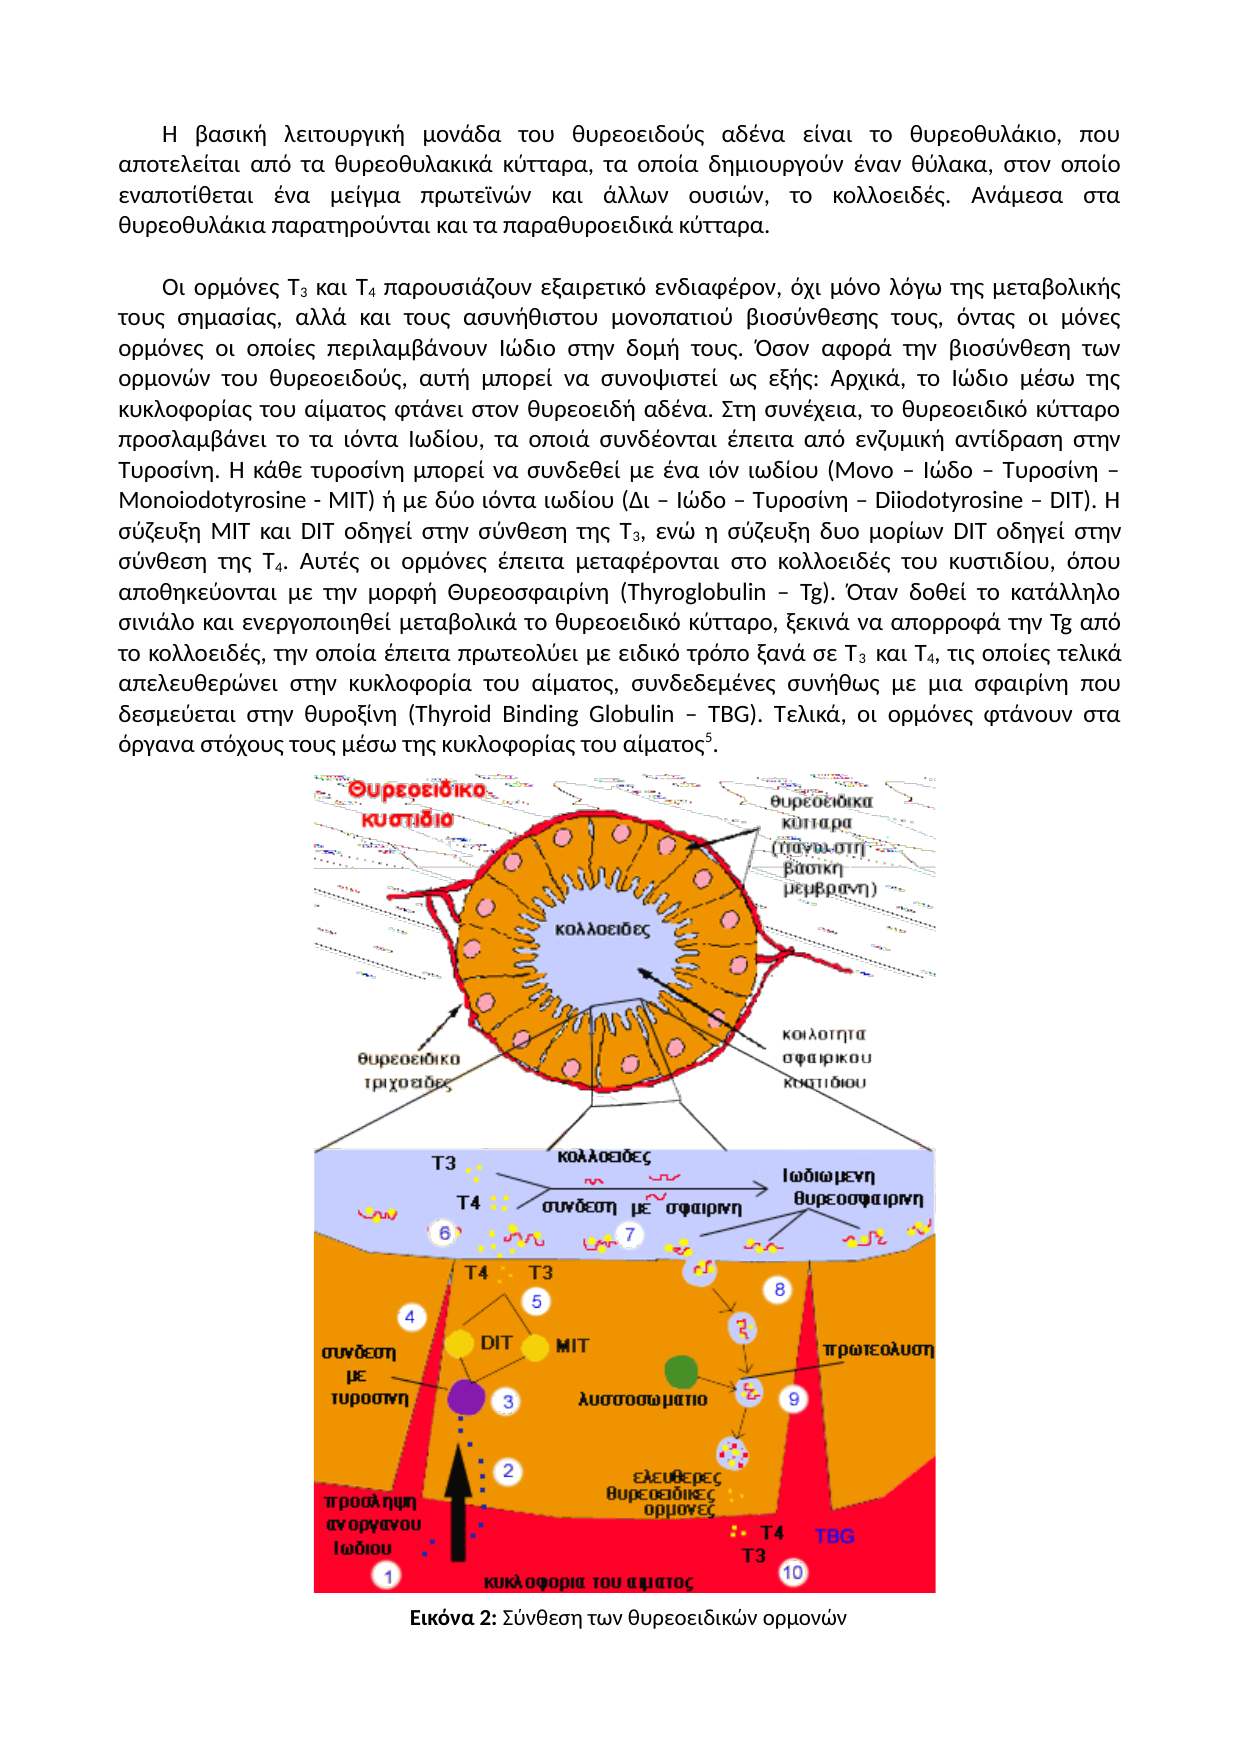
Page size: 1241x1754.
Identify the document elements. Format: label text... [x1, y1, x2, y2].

text Οι ορμόνες Τ3 και Τ4 παρουσιάζουν εξαιρετικό ενδιαφέρον, όχι μόνο λόγω της μεταβολικής τους σημασίας, αλλά και τους ασυνήθιστου μονοπατιού βιοσύνθεσης τους, όντας οι μόνες ορμόνες οι οποίες περιλαμβάνουν Ιώδιο στην δομή τους. Όσον αφορά την βιοσύνθεση των ορμονών του θυρεοειδούς, αυτή μπορεί να συνοψιστεί ως εξής: Αρχικά, το Ιώδιο μέσω της κυκλοφορίας του αίματος φτάνει στον θυρεοειδή αδένα. Στη συνέχεια, το θυρεοειδικό κύτταρο προσλαμβάνει το τα ιόντα Ιωδίου, τα οποιά συνδέονται έπειτα από ενζυμική αντίδραση στην Τυροσίνη. Η κάθε τυροσίνη μπορεί να συνδεθεί με ένα ιόν ιωδίου (Μονο – Ιώδο – Τυροσίνη – Monoiodotyrosine - ΜΙΤ) ή με δύο ιόντα ιωδίου (Δι – Ιώδο – Τυροσίνη – Diiodotyrosine – DIT). Η σύζευξη MIT και DIT οδηγεί στην σύνθεση της Τ3, ενώ η σύζευξη δυο μορίων DIT οδηγεί στην σύνθεση της Τ4. Αυτές οι ορμόνες έπειτα μεταφέρονται στο κολλοειδές του κυστιδίου, όπου αποθηκεύονται με την μορφή Θυρεοσφαιρίνη (Thyroglobulin – Tg). Όταν δοθεί το κατάλληλο σινιάλο και ενεργοποιηθεί μεταβολικά το θυρεοειδικό κύτταρο, ξεκινά να απορροφά την Tg από το κολλοειδές, την οποία έπειτα πρωτεολύει με ειδικό τρόπο ξανά σε Τ3 και Τ4, τις οποίες τελικά απελευθερώνει στην κυκλοφορία του αίματος, συνδεδεμένες συνήθως με μια σφαιρίνη που δεσμεύεται στην θυροξίνη (Thyroid Binding Globulin – TBG). Τελικά, οι ορμόνες φτάνουν στα όργανα στόχους τους μέσω της κυκλοφορίας του αίματος5. [118, 271, 1122, 759]
text Η βασική λειτουργική μονάδα του θυρεοειδούς αδένα είναι το θυρεοθυλάκιο, που αποτελείται από τα θυρεοθυλακικά κύτταρα, τα οποία δημιουργούν έναν θύλακα, στον οποίο εναποτίθεται ένα μείγμα πρωτεϊνών και άλλων ουσιών, το κολλοειδές. Ανάμεσα στα θυρεοθυλάκια παρατηρούνται και τα παραθυροειδικά κύτταρα. [118, 118, 1122, 240]
picture [313, 773, 936, 1593]
